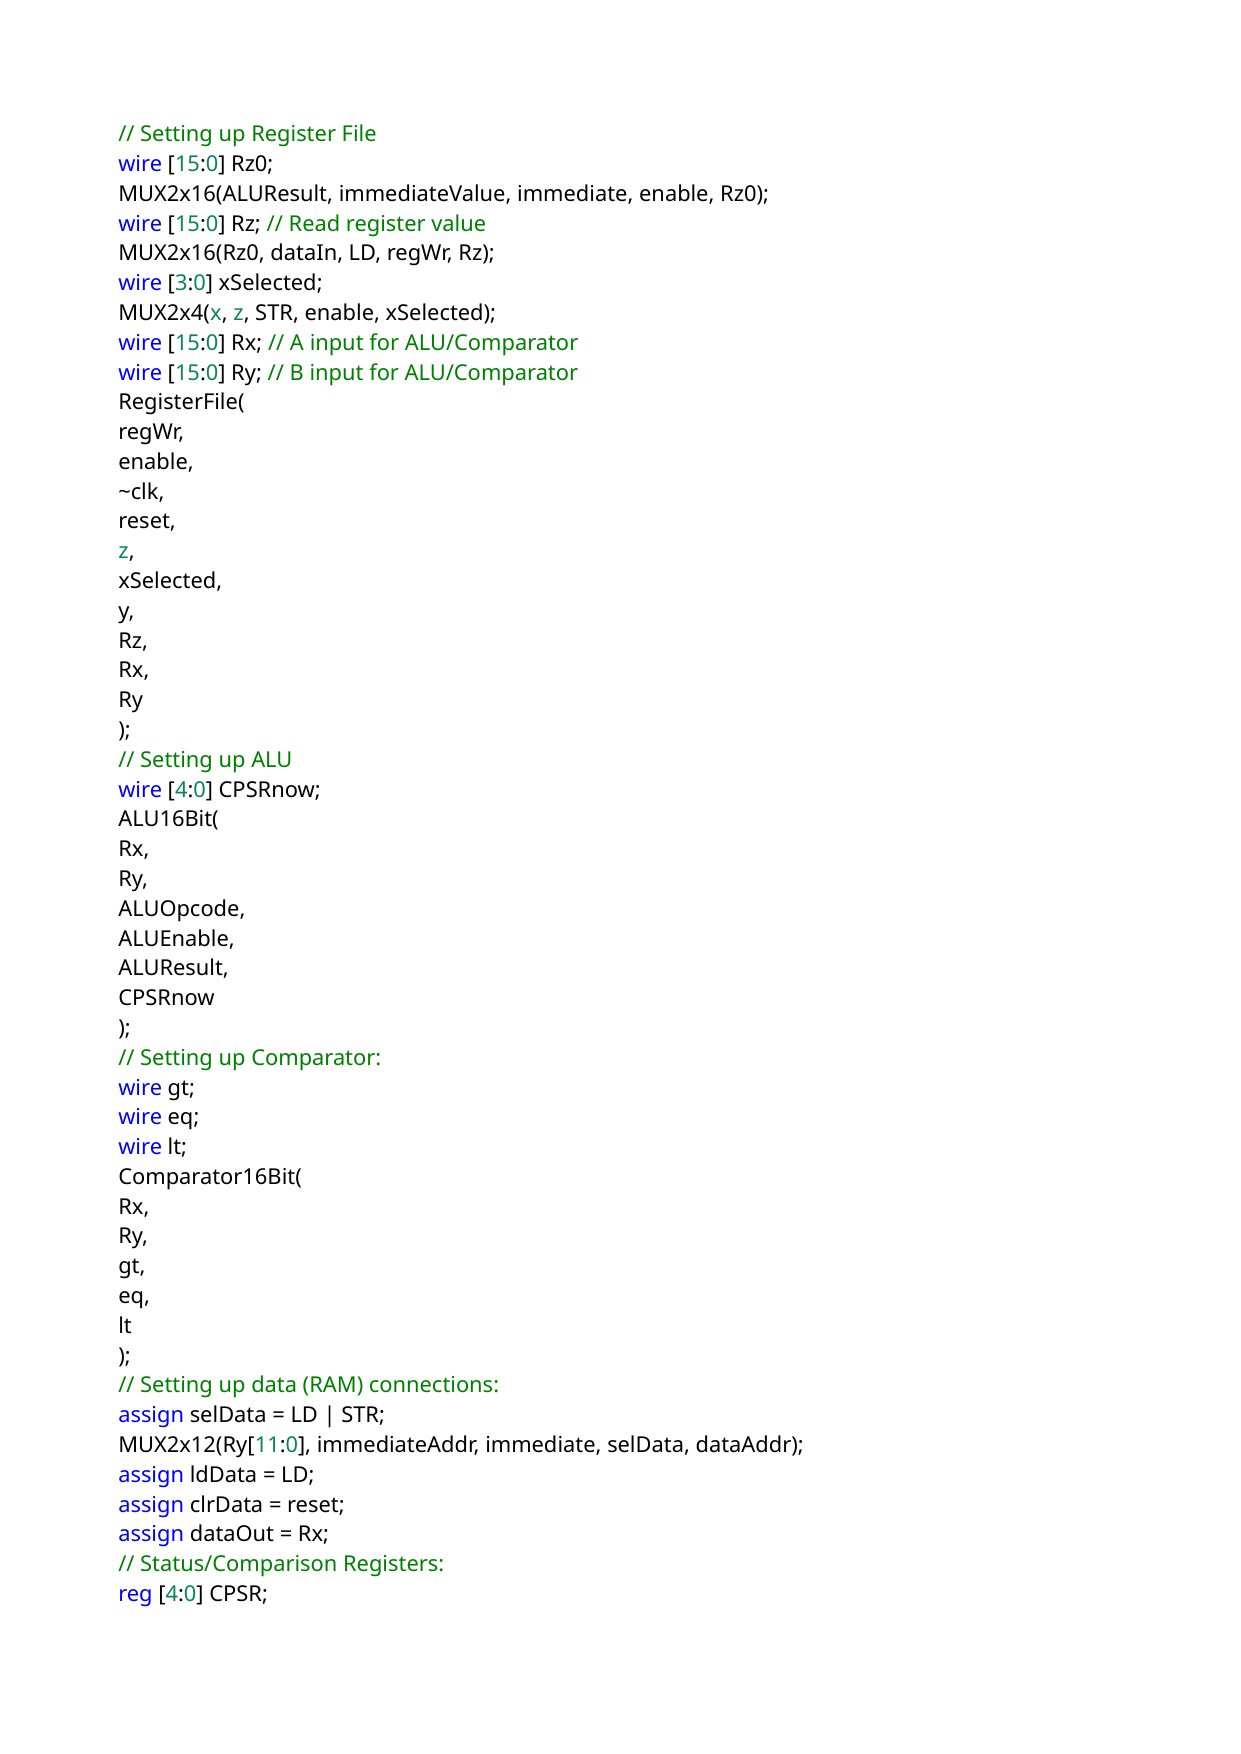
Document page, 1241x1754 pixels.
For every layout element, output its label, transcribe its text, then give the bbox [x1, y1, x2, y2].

text ALU16Bit( [118, 803, 1122, 833]
text ALUEnable, [118, 922, 1122, 952]
text ); [118, 714, 1122, 744]
text MUX2x4(x, z, STR, enable, xSelected); [118, 297, 1122, 327]
text ); [118, 1012, 1122, 1042]
text assign dataOut = Rx; [118, 1518, 1122, 1548]
text // Status/Comparison Registers: [118, 1548, 1122, 1578]
text ); [118, 1339, 1122, 1369]
text wire [15:0] Rx; // A input for ALU/Comparator [118, 327, 1122, 356]
text MUX2x12(Ry[11:0], immediateAddr, immediate, selData, dataAddr); [118, 1429, 1122, 1459]
text Rz, [118, 624, 1122, 654]
text CPSRnow [118, 982, 1122, 1012]
text Comparator16Bit( [118, 1161, 1122, 1191]
text wire [15:0] Ry; // B input for ALU/Comparator [118, 356, 1122, 386]
text lt [118, 1310, 1122, 1339]
text // Setting up ALU [118, 744, 1122, 773]
text y, [118, 595, 1122, 624]
text wire [15:0] Rz; // Read register value [118, 207, 1122, 237]
text z, [118, 535, 1122, 565]
text Ry, [118, 863, 1122, 893]
text xSelected, [118, 565, 1122, 595]
text ALUResult, [118, 952, 1122, 982]
text Ry [118, 684, 1122, 714]
text Rx, [118, 833, 1122, 863]
text // Setting up data (RAM) connections: [118, 1369, 1122, 1399]
text wire [3:0] xSelected; [118, 267, 1122, 297]
text reset, [118, 505, 1122, 535]
text wire lt; [118, 1131, 1122, 1161]
text reg [4:0] CPSR; [118, 1578, 1122, 1608]
text MUX2x16(ALUResult, immediateValue, immediate, enable, Rz0); [118, 178, 1122, 207]
text Ry, [118, 1220, 1122, 1250]
text // Setting up Register File [118, 118, 1122, 148]
text wire gt; [118, 1071, 1122, 1101]
text wire [4:0] CPSRnow; [118, 773, 1122, 803]
text Rx, [118, 1191, 1122, 1220]
text eq, [118, 1280, 1122, 1310]
text ALUOpcode, [118, 893, 1122, 922]
text ~clk, [118, 476, 1122, 505]
text // Setting up Comparator: [118, 1042, 1122, 1071]
text assign clrData = reset; [118, 1488, 1122, 1518]
text regWr, [118, 416, 1122, 446]
text assign selData = LD | STR; [118, 1399, 1122, 1429]
text wire [15:0] Rz0; [118, 148, 1122, 178]
text gt, [118, 1250, 1122, 1280]
text RegisterFile( [118, 386, 1122, 416]
text assign ldData = LD; [118, 1459, 1122, 1488]
text MUX2x16(Rz0, dataIn, LD, regWr, Rz); [118, 237, 1122, 267]
text enable, [118, 446, 1122, 476]
text wire eq; [118, 1101, 1122, 1131]
text Rx, [118, 654, 1122, 684]
